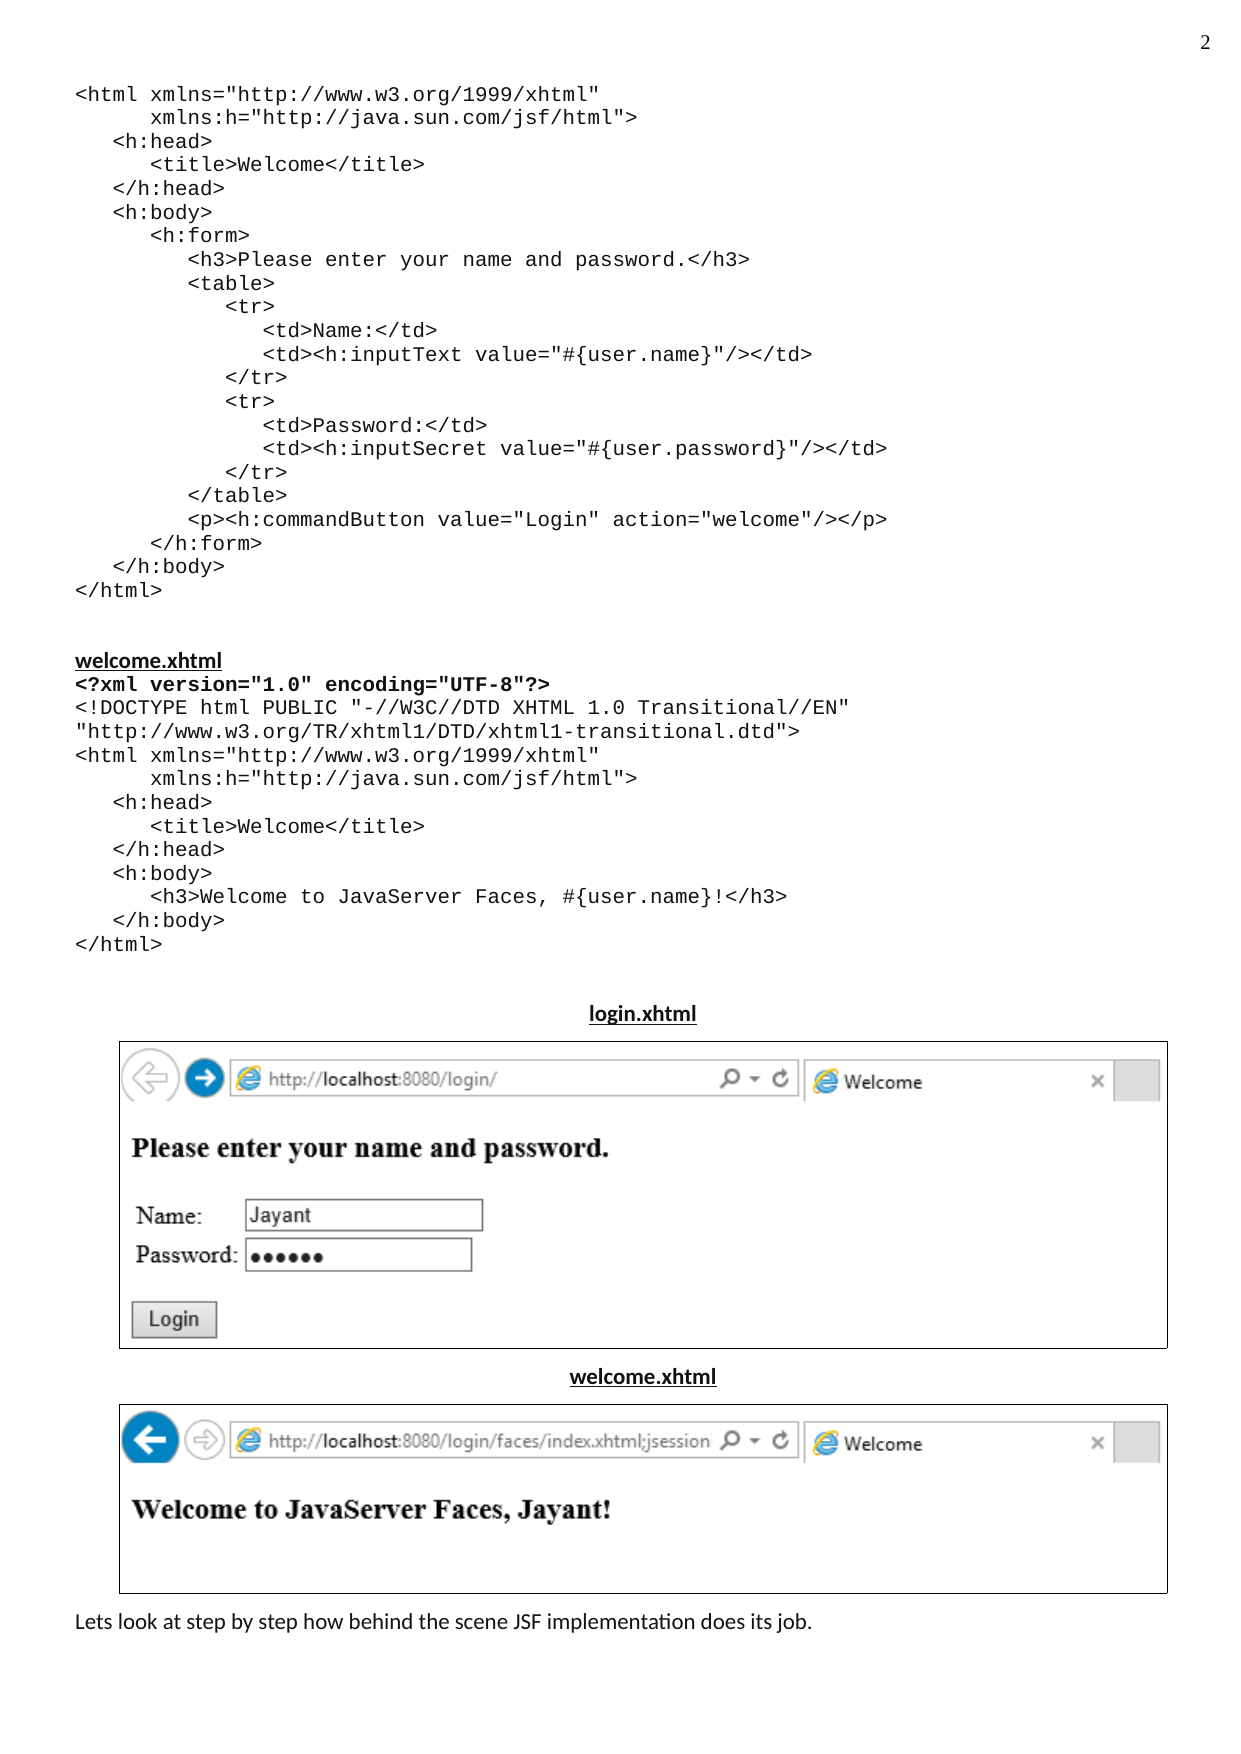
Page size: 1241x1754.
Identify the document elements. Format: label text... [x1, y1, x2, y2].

text xmlns:h="http://java.sun.com/jsf/html"> [75, 107, 1211, 131]
text <html xmlns="http://www.w3.org/1999/xhtml" [75, 745, 1211, 768]
text <p><h:commandButton value="Login" action="welcome"/></p> [75, 509, 1211, 533]
text </html> [75, 934, 1211, 957]
list welcome.xhtml [75, 646, 1211, 674]
text xmlns:h="http://java.sun.com/jsf/html"> [75, 768, 1211, 792]
text <h:body> [75, 202, 1211, 225]
text login.xhtml [75, 999, 1211, 1027]
text </h:form> [75, 533, 1211, 556]
text welcome.xhtml [75, 1041, 1211, 1390]
text <html xmlns="http://www.w3.org/1999/xhtml" [75, 83, 1211, 107]
text <h3>Please enter your name and password.</h3> [75, 249, 1211, 273]
text </h:head> [75, 178, 1211, 202]
text <!DOCTYPE html PUBLIC "-//W3C//DTD XHTML 1.0 Transitional//EN" [75, 697, 1211, 721]
text <td>Name:</td> [75, 320, 1211, 344]
text <title>Welcome</title> [75, 154, 1211, 178]
text <h:form> [75, 225, 1211, 249]
text <td><h:inputSecret value="#{user.password}"/></td> [75, 438, 1211, 462]
text Lets look at step by step how behind the scene JSF implementation does its job. [75, 1404, 1211, 1635]
text </h:body> [75, 556, 1211, 580]
text "http://www.w3.org/TR/xhtml1/DTD/xhtml1-transitional.dtd"> [75, 721, 1211, 745]
text <h:head> [75, 792, 1211, 816]
text </tr> [75, 367, 1211, 391]
text </table> [75, 486, 1211, 509]
text <td>Password:</td> [75, 414, 1211, 438]
text </html> [75, 580, 1211, 604]
text <tr> [75, 296, 1211, 320]
text <?xml version="1.0" encoding="UTF-8"?> [75, 674, 1211, 697]
text <title>Welcome</title> [75, 816, 1211, 839]
text </tr> [75, 462, 1211, 486]
text </h:body> [75, 910, 1211, 934]
text <h3>Welcome to JavaServer Faces, #{user.name}!</h3> [75, 887, 1211, 910]
text <h:body> [75, 863, 1211, 887]
text <tr> [75, 391, 1211, 414]
text <td><h:inputText value="#{user.name}"/></td> [75, 344, 1211, 367]
text </h:head> [75, 839, 1211, 863]
text <table> [75, 273, 1211, 296]
text <h:head> [75, 131, 1211, 154]
